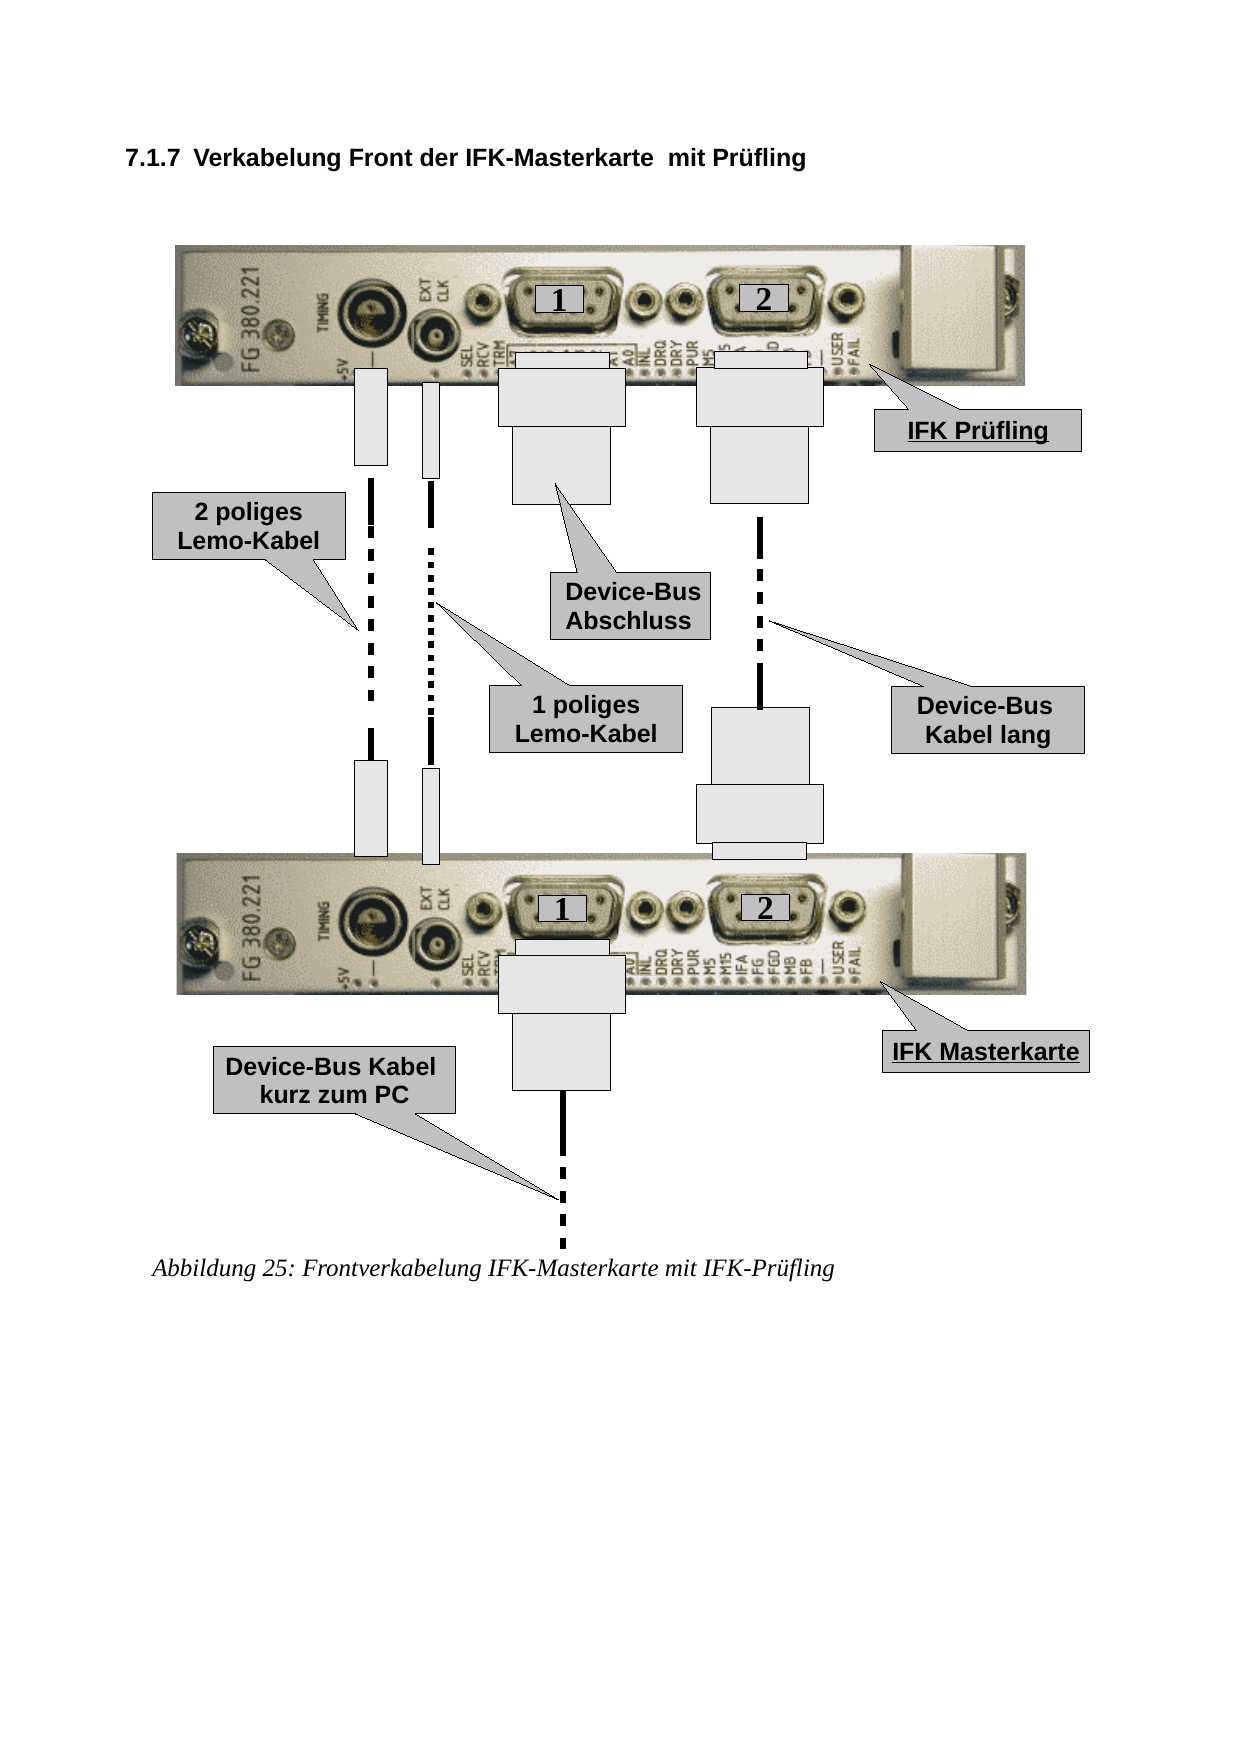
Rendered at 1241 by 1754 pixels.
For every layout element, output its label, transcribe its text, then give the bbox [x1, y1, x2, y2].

picture [175, 245, 1025, 386]
text Abbildung 25: Frontverkabelung IFK-Masterkarte mit IFK-Prüfling [152, 297, 1090, 1282]
subtitle Verkabelung Front der IFK-Masterkarte mit Prüfling [118, 143, 1122, 172]
picture [176, 853, 1027, 995]
